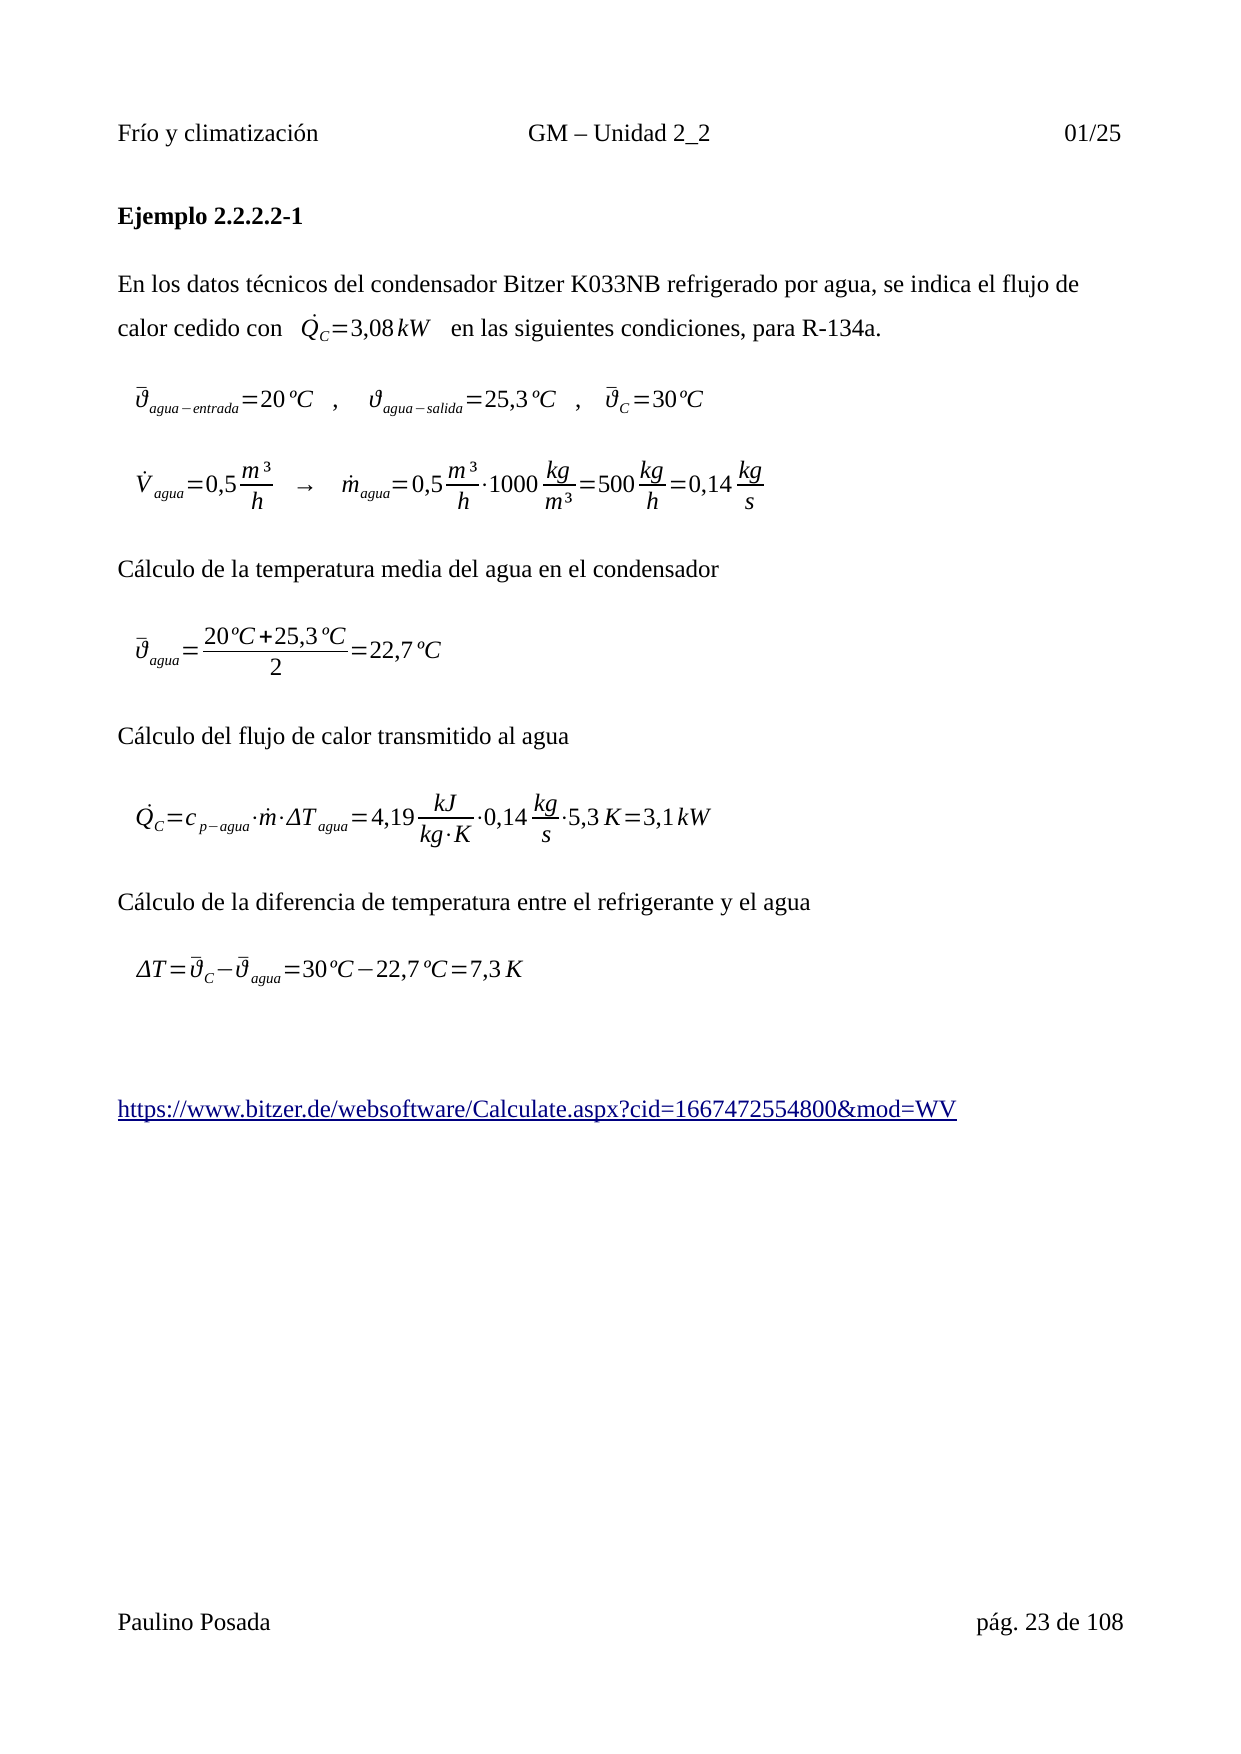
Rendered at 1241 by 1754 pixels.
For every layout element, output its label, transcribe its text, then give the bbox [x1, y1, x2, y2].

text https://www.bitzer.de/websoftware/Calculate.aspx?cid=1667472554800&mod=WV [117, 1094, 1123, 1123]
text Ejemplo 2.2.2.2-1 [117, 201, 1123, 230]
text En los datos técnicos del condensador Bitzer K033NB refrigerado por agua, se indica el flujo de calor cedido conen las siguientes condiciones, para R-134a. [117, 269, 1123, 345]
text Cálculo del flujo de calor transmitido al agua [117, 721, 1123, 750]
text , , [117, 384, 1123, 417]
text Cálculo de la diferencia de temperatura entre el refrigerante y el agua [117, 887, 1123, 916]
text → [117, 456, 1123, 515]
text Cálculo de la temperatura media del agua en el condensador [117, 554, 1123, 583]
